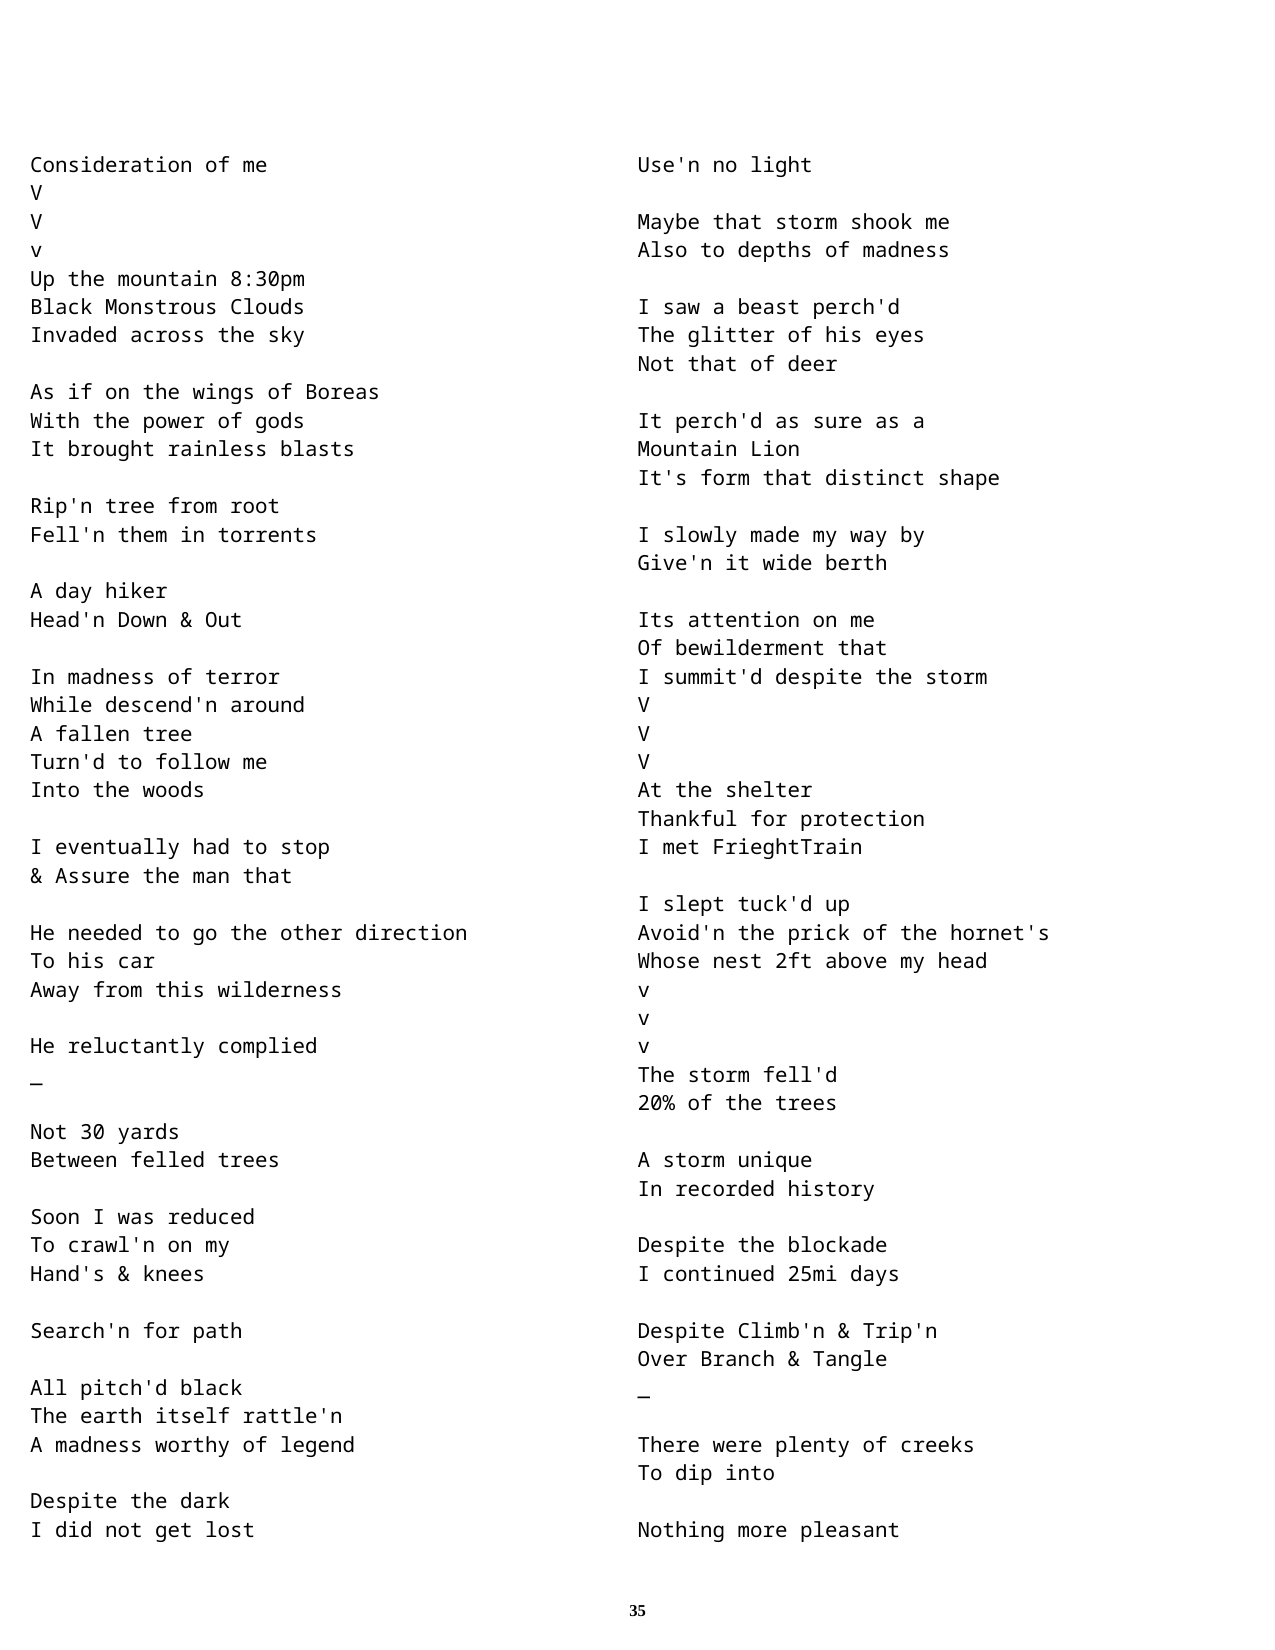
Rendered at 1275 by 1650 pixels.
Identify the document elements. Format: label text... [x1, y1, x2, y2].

text _ [637, 1373, 1245, 1401]
text Maybe that storm shook me [637, 207, 1245, 235]
text As if on the wings of Boreas [30, 377, 637, 406]
text V [637, 747, 1245, 776]
text The glitter of his eyes [637, 321, 1245, 349]
text Also to depths of madness [637, 235, 1245, 264]
text A day hiker [30, 577, 637, 605]
text Not 30 yards [30, 1117, 637, 1145]
text Its attention on me [637, 605, 1245, 633]
text Invaded across the sky [30, 321, 637, 349]
text Up the mountain 8:30pm [30, 264, 637, 292]
text The earth itself rattle'n [30, 1401, 637, 1430]
text With the power of gods [30, 406, 637, 434]
text _ [30, 1060, 637, 1088]
text Between felled trees [30, 1145, 637, 1174]
text V [30, 178, 637, 207]
text Of bewilderment that [637, 633, 1245, 662]
text Despite Climb'n & Trip'n [637, 1316, 1245, 1344]
text Into the woods [30, 776, 637, 804]
text Turn'd to follow me [30, 747, 637, 776]
text To dip into [637, 1458, 1245, 1487]
text Despite the blockade [637, 1231, 1245, 1259]
text Over Branch & Tangle [637, 1344, 1245, 1373]
text Search'n for path [30, 1316, 637, 1344]
text I saw a beast perch'd [637, 292, 1245, 321]
text In madness of terror [30, 662, 637, 690]
text Rip'n tree from root [30, 491, 637, 520]
text v [637, 1003, 1245, 1032]
text It brought rainless blasts [30, 434, 637, 463]
text Give'n it wide berth [637, 548, 1245, 577]
text Thankful for protection [637, 804, 1245, 832]
text I summit'd despite the storm [637, 662, 1245, 690]
text I met FrieghtTrain [637, 832, 1245, 861]
text All pitch'd black [30, 1373, 637, 1401]
text V [637, 719, 1245, 747]
text Fell'n them in torrents [30, 520, 637, 548]
text Mountain Lion [637, 434, 1245, 463]
text Black Monstrous Clouds [30, 292, 637, 321]
text To his car [30, 946, 637, 975]
text He needed to go the other direction [30, 918, 637, 946]
text I eventually had to stop [30, 832, 637, 861]
text v [30, 235, 637, 264]
text v [637, 975, 1245, 1003]
text Consideration of me [30, 150, 637, 178]
text I continued 25mi days [637, 1259, 1245, 1287]
text Nothing more pleasant [637, 1515, 1245, 1543]
text Head'n Down & Out [30, 605, 637, 633]
text & Assure the man that [30, 861, 637, 889]
text V [637, 690, 1245, 719]
text Despite the dark [30, 1487, 637, 1515]
text To crawl'n on my [30, 1231, 637, 1259]
text It's form that distinct shape [637, 463, 1245, 491]
text Hand's & knees [30, 1259, 637, 1287]
text A fallen tree [30, 719, 637, 747]
text I did not get lost [30, 1515, 637, 1543]
text The storm fell'd [637, 1060, 1245, 1088]
text A madness worthy of legend [30, 1430, 637, 1458]
text V [30, 207, 637, 235]
text Away from this wilderness [30, 975, 637, 1003]
text Avoid'n the prick of the hornet's [637, 918, 1245, 946]
text I slept tuck'd up [637, 889, 1245, 918]
text Use'n no light [637, 150, 1245, 178]
text Soon I was reduced [30, 1202, 637, 1231]
text Not that of deer [637, 349, 1245, 377]
text At the shelter [637, 776, 1245, 804]
text While descend'n around [30, 690, 637, 719]
text He reluctantly complied [30, 1032, 637, 1060]
text It perch'd as sure as a [637, 406, 1245, 434]
text v [637, 1032, 1245, 1060]
text I slowly made my way by [637, 520, 1245, 548]
text Whose nest 2ft above my head [637, 946, 1245, 975]
text 20% of the trees [637, 1088, 1245, 1117]
text A storm unique [637, 1145, 1245, 1174]
text In recorded history [637, 1174, 1245, 1202]
text There were plenty of creeks [637, 1430, 1245, 1458]
